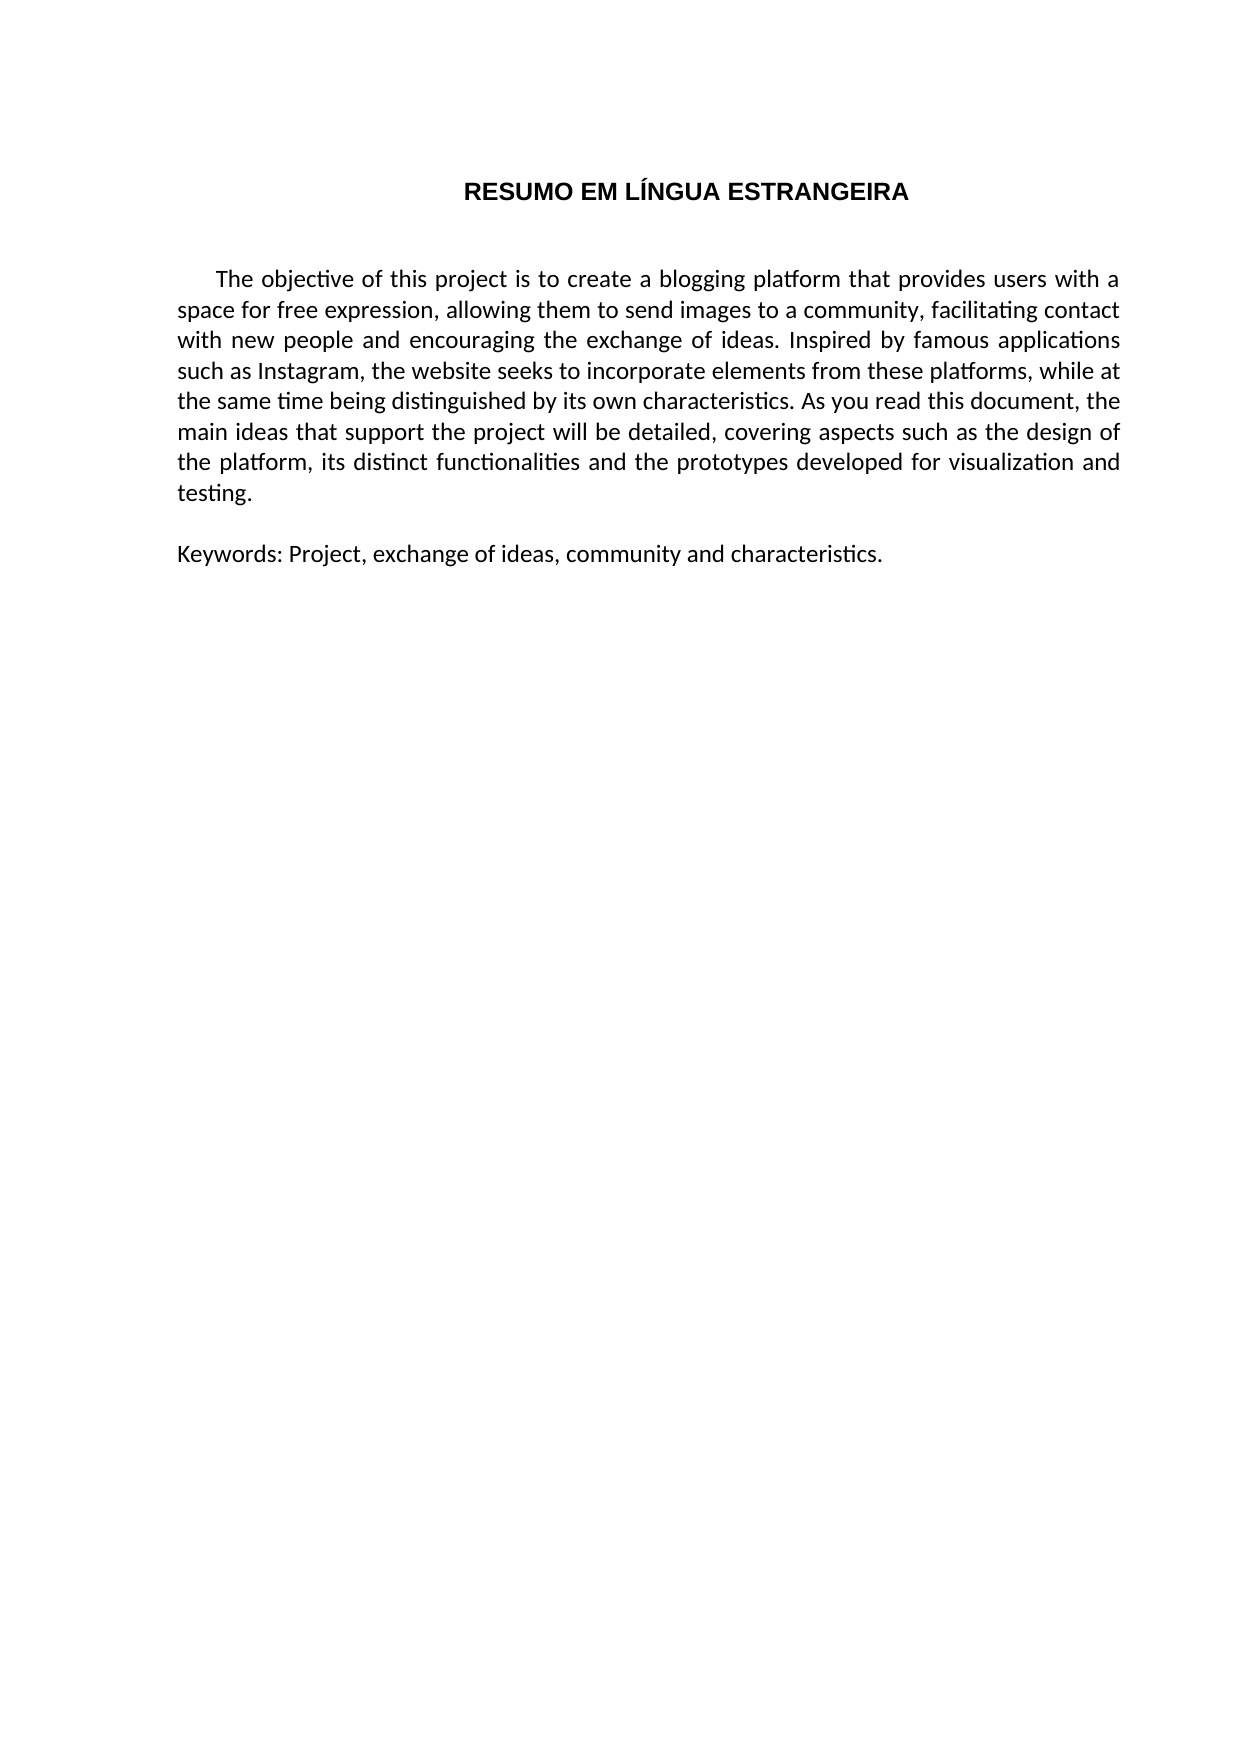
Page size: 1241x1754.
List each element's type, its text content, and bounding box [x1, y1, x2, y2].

text Keywords: Project, exchange of ideas, community and characteristics. [177, 538, 1122, 568]
text RESUMO EM LÍNGUA ESTRANGEIRA [177, 177, 1122, 206]
text The objective of this project is to create a blogging platform that provides users with a space for free expression, allowing them to send images to a community, facilitating contact with new people and encouraging the exchange of ideas. Inspired by famous applications such as Instagram, the website seeks to incorporate elements from these platforms, while at the same time being distinguished by its own characteristics. As you read this document, the main ideas that support the project will be detailed, covering aspects such as the design of the platform, its distinct functionalities and the prototypes developed for visualization and testing. [177, 263, 1122, 507]
